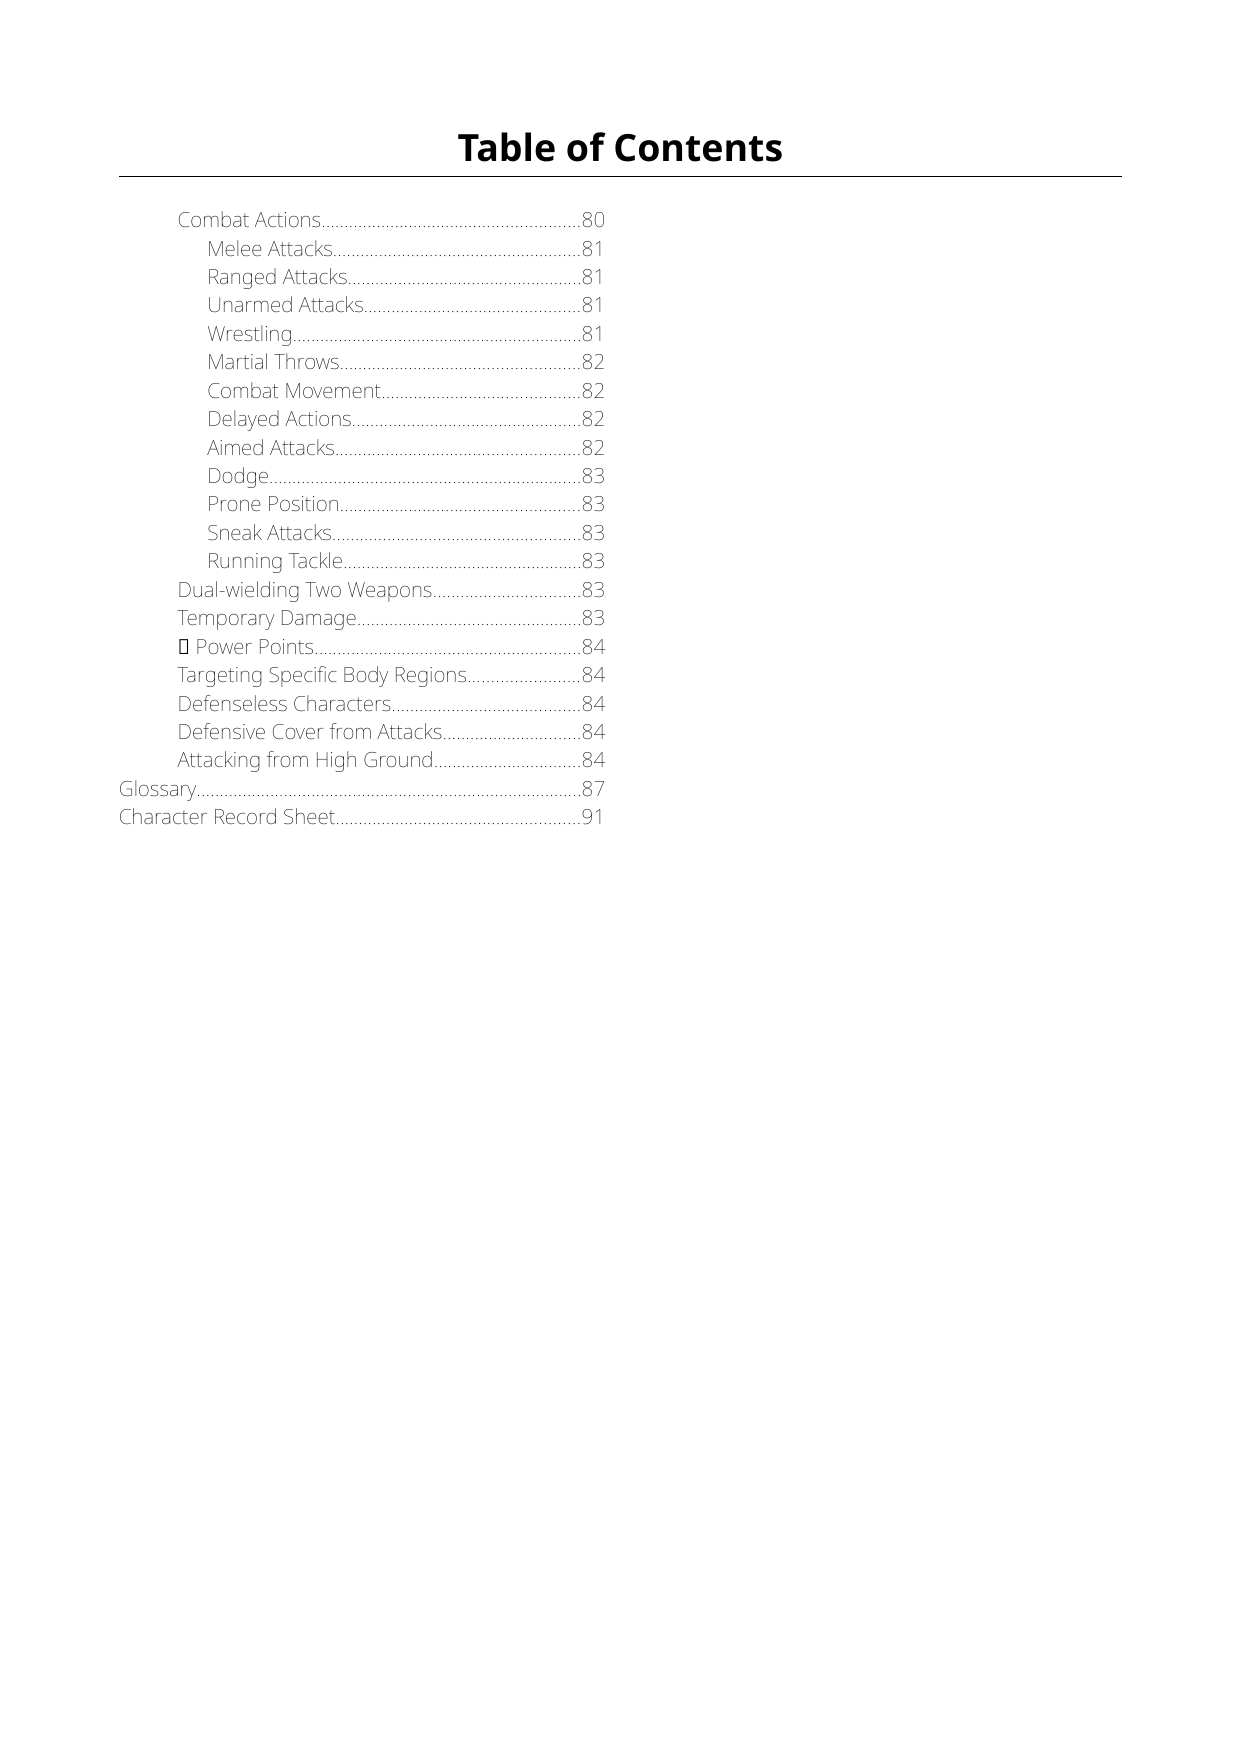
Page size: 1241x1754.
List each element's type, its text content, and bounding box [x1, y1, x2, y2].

text Delayed Actions 82 [207, 404, 605, 433]
text Combat Movement 82 [207, 376, 605, 404]
text Running Tackle 83 [207, 546, 605, 575]
text Glossary 87 [118, 774, 605, 802]
text Targeting Specific Body Regions 84 [177, 660, 605, 689]
text Unarmed Attacks 81 [207, 291, 605, 319]
text Dodge 83 [207, 461, 605, 489]
text Aimed Attacks 82 [207, 433, 605, 461]
text Defensive Cover from Attacks 84 [177, 717, 605, 746]
text Melee Attacks 81 [207, 234, 605, 262]
text Combat Actions 80 [177, 205, 605, 234]
text Character Record Sheet 91 [118, 802, 605, 831]
text  Power Points 84 [177, 632, 605, 660]
text Dual-wielding Two Weapons 83 [177, 575, 605, 603]
text Sneak Attacks 83 [207, 518, 605, 546]
text Temporary Damage 83 [177, 603, 605, 632]
text Defenseless Characters 84 [177, 689, 605, 717]
text Ranged Attacks 81 [207, 262, 605, 291]
text Wrestling 81 [207, 319, 605, 347]
text Martial Throws 82 [207, 347, 605, 376]
text Attacking from High Ground 84 [177, 746, 605, 774]
text Prone Position 83 [207, 489, 605, 518]
